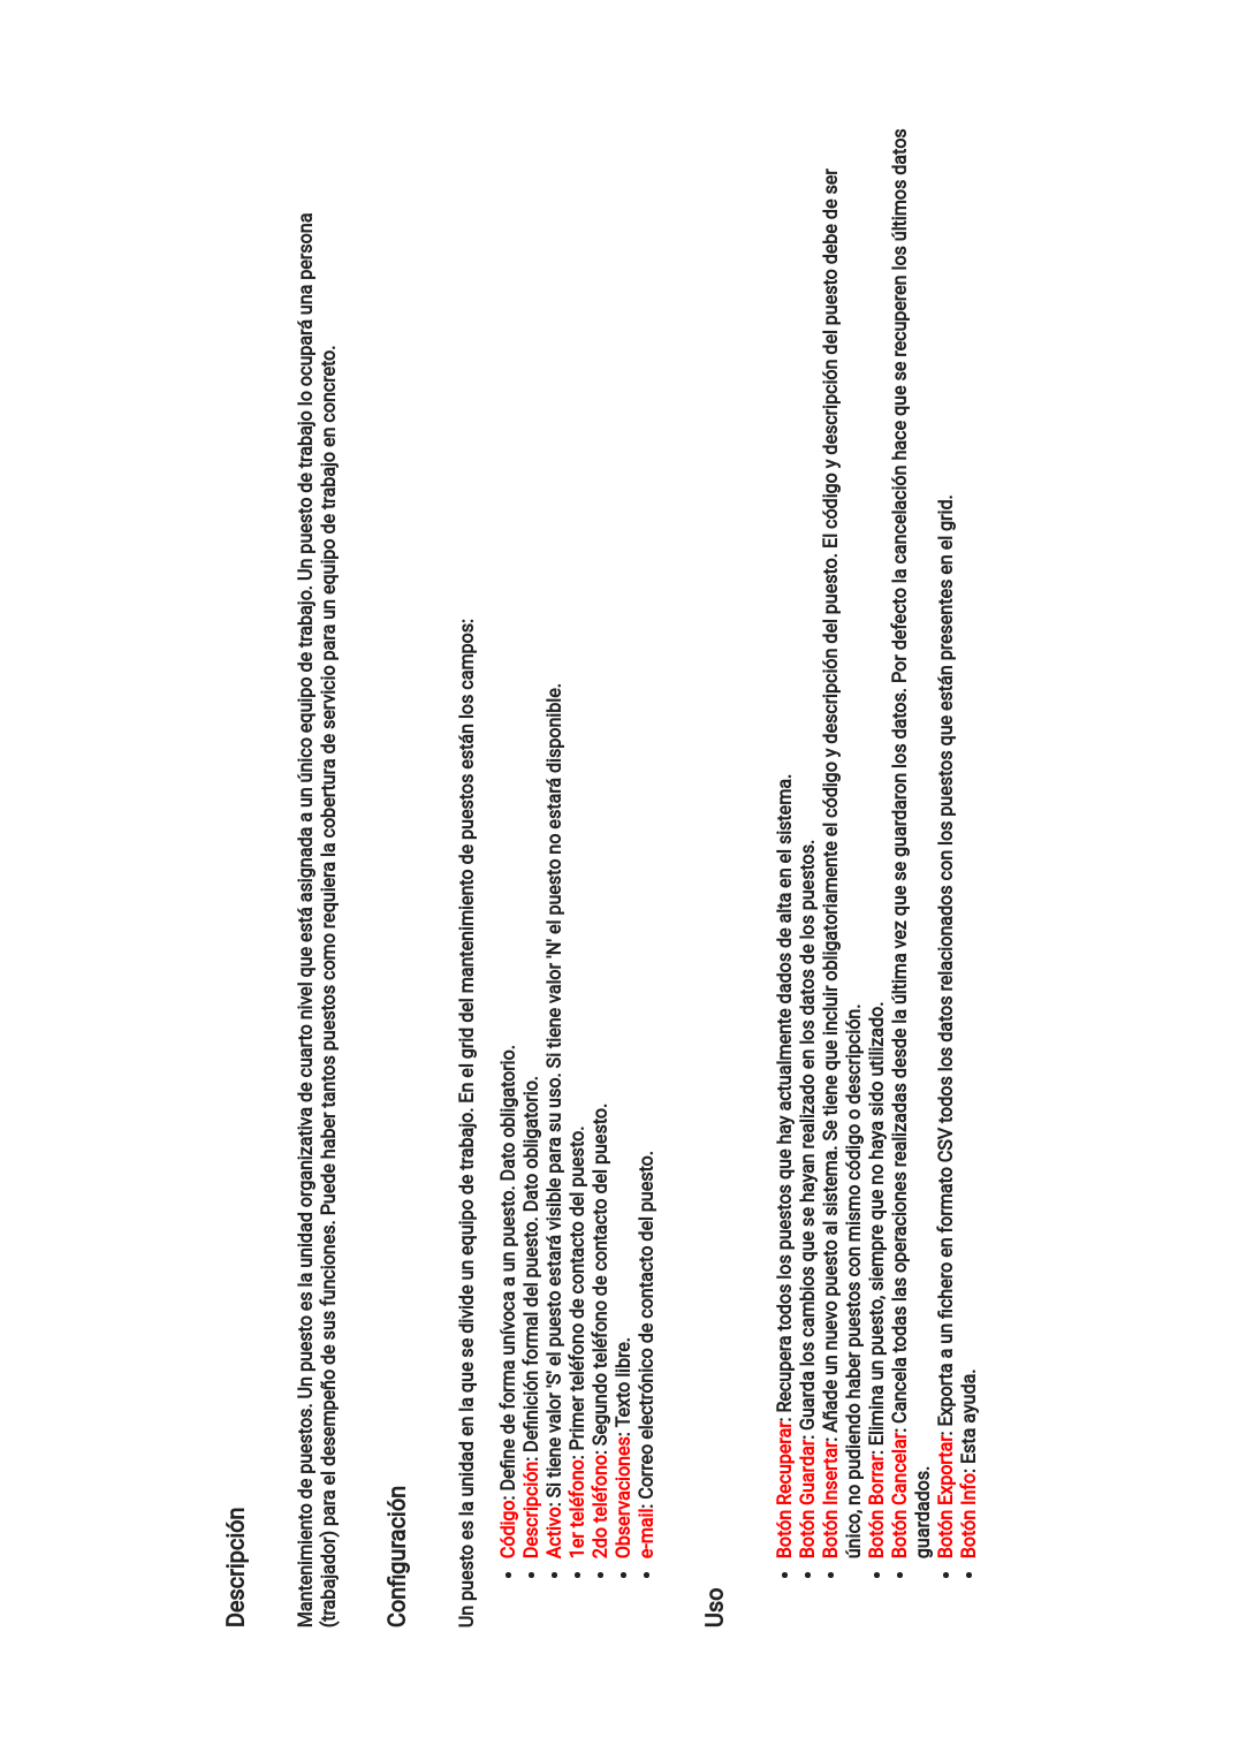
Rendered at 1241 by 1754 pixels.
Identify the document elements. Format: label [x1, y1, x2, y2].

picture [220, 127, 980, 1631]
